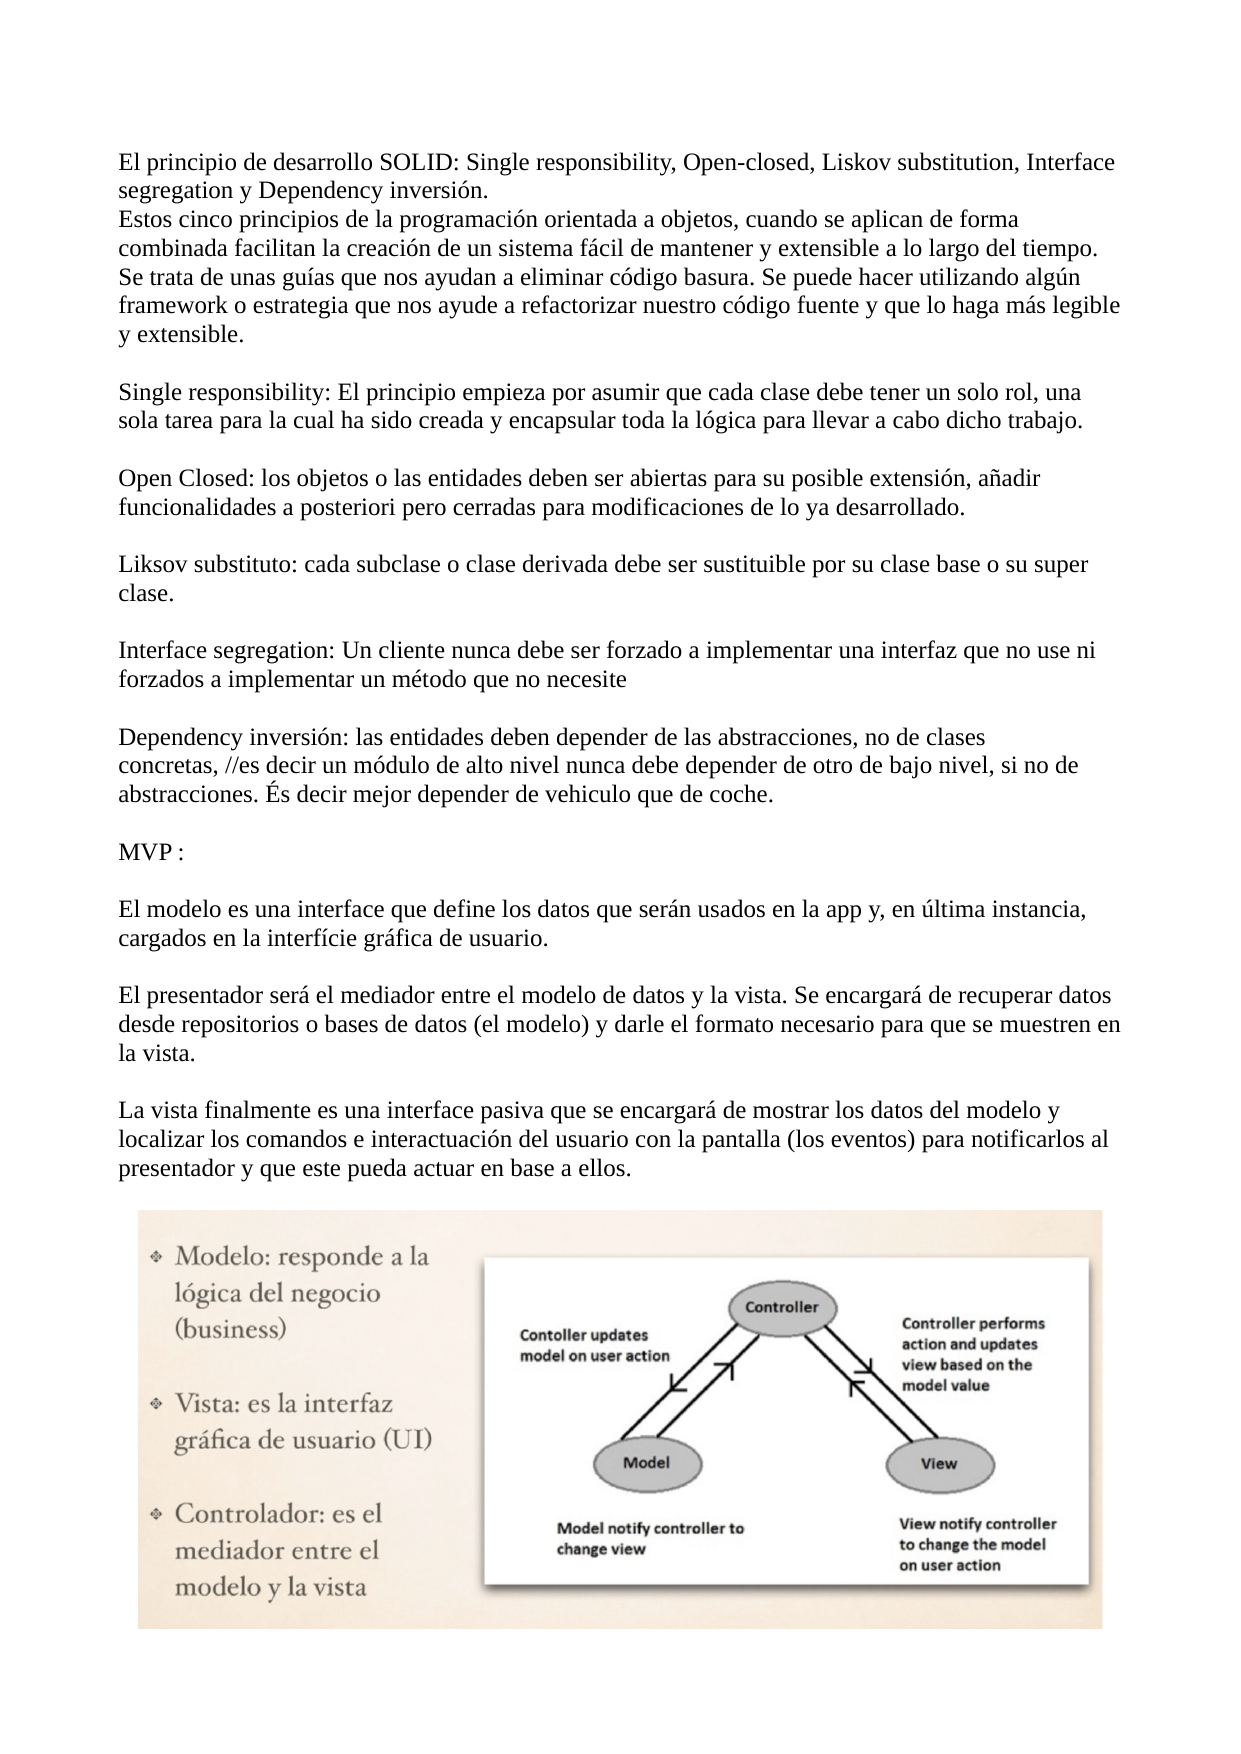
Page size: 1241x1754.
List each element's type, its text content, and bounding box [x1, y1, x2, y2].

text La vista finalmente es una interface pasiva que se encargará de mostrar los datos del modelo y localizar los comandos e interactuación del usuario con la pantalla (los eventos) para notificarlos al presentador y que este pueda actuar en base a ellos. [118, 1096, 1122, 1182]
text El modelo es una interface que define los datos que serán usados en la app y, en última instancia, cargados en la interfície gráfica de usuario. [118, 894, 1122, 952]
text Liksov substituto: cada subclase o clase derivada debe ser sustituible por su clase base o su super clase. [118, 549, 1122, 607]
picture [137, 1210, 1103, 1629]
text El presentador será el mediador entre el modelo de datos y la vista. Se encargará de recuperar datos desde repositorios o bases de datos (el modelo) y darle el formato necesario para que se muestren en la vista. [118, 981, 1122, 1067]
text Estos cinco principios de la programación orientada a objetos, cuando se aplican de forma combinada facilitan la creación de un sistema fácil de mantener y extensible a lo largo del tiempo. Se trata de unas guías que nos ayudan a eliminar código basura. Se puede hacer utilizando algún framework o estrategia que nos ayude a refactorizar nuestro código fuente y que lo haga más legible y extensible. [118, 204, 1122, 348]
text Open Closed: los objetos o las entidades deben ser abiertas para su posible extensión, añadir funcionalidades a posteriori pero cerradas para modificaciones de lo ya desarrollado. [118, 463, 1122, 521]
text Interface segregation: Un cliente nunca debe ser forzado a implementar una interfaz que no use ni forzados a implementar un método que no necesite [118, 636, 1122, 693]
text Single responsibility: El principio empieza por asumir que cada clase debe tener un solo rol, una sola tarea para la cual ha sido creada y encapsular toda la lógica para llevar a cabo dicho trabajo. [118, 377, 1122, 434]
text Dependency inversión: las entidades deben depender de las abstracciones, no de clases concretas, //es decir un módulo de alto nivel nunca debe depender de otro de bajo nivel, si no de abstracciones. És decir mejor depender de vehiculo que de coche. [118, 722, 1122, 808]
text El principio de desarrollo SOLID: Single responsibility, Open-closed, Liskov substitution, Interface segregation y Dependency inversión. [118, 147, 1122, 204]
text MVP : [118, 837, 1122, 866]
